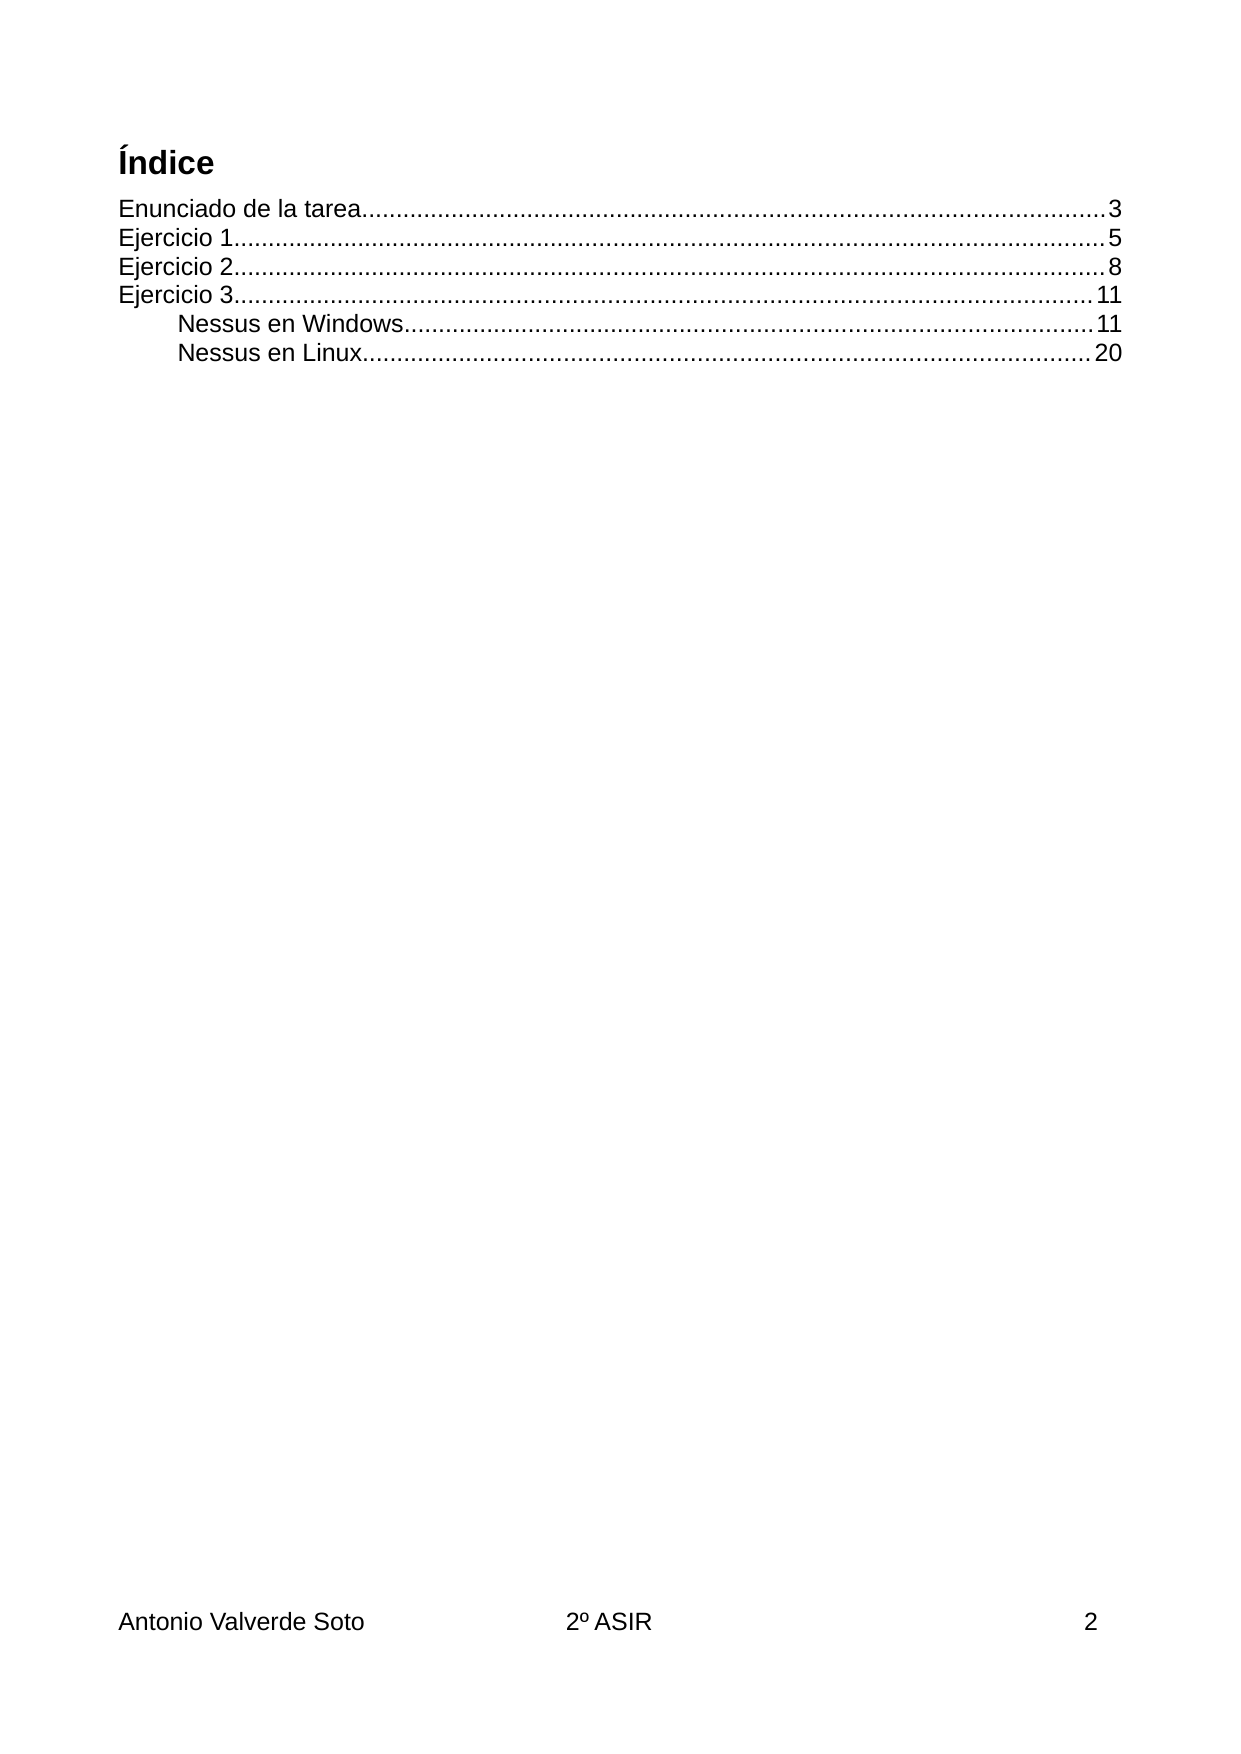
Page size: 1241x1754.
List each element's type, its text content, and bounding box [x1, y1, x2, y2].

text Ejercicio 3 11 [118, 280, 1122, 309]
text Nessus en Linux 20 [177, 338, 1122, 367]
text Nessus en Windows 11 [177, 309, 1122, 338]
text Enunciado de la tarea 3 [118, 194, 1122, 223]
text Ejercicio 1 5 [118, 223, 1122, 252]
subtitle Índice [118, 143, 1122, 182]
text Ejercicio 2 8 [118, 252, 1122, 280]
